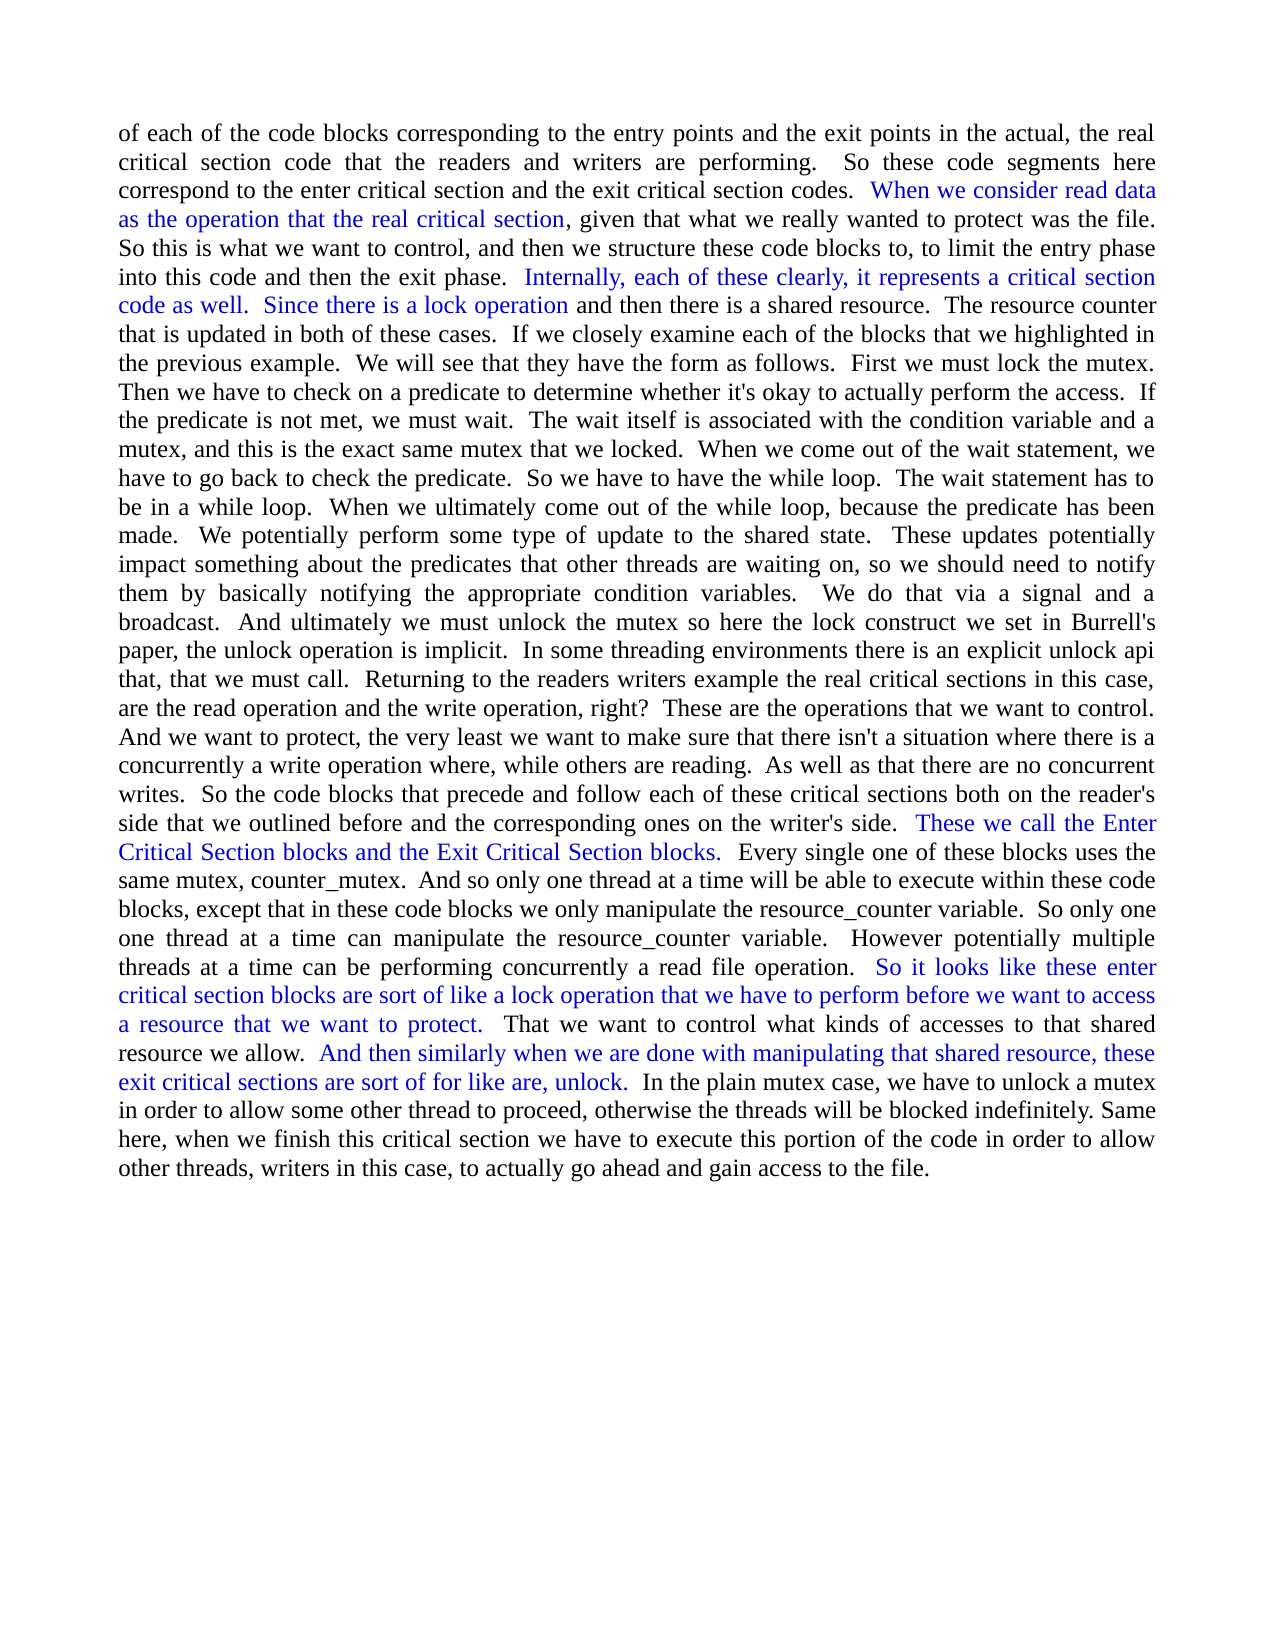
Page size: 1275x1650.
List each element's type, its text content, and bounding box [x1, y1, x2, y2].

text of each of the code blocks corresponding to the entry points and the exit points in the actual, the real critical section code that the readers and writers are performing. So these code segments here correspond to the enter critical section and the exit critical section codes. When we consider read data as the operation that the real critical section, given that what we really wanted to protect was the file. So this is what we want to control, and then we structure these code blocks to, to limit the entry phase into this code and then the exit phase. Internally, each of these clearly, it represents a critical section code as well. Since there is a lock operation and then there is a shared resource. The resource counter that is updated in both of these cases. If we closely examine each of the blocks that we highlighted in the previous example. We will see that they have the form as follows. First we must lock the mutex. Then we have to check on a predicate to determine whether it's okay to actually perform the access. If the predicate is not met, we must wait. The wait itself is associated with the condition variable and a mutex, and this is the exact same mutex that we locked. When we come out of the wait statement, we have to go back to check the predicate. So we have to have the while loop. The wait statement has to be in a while loop. When we ultimately come out of the while loop, because the predicate has been made. We potentially perform some type of update to the shared state. These updates potentially impact something about the predicates that other threads are waiting on, so we should need to notify them by basically notifying the appropriate condition variables. We do that via a signal and a broadcast. And ultimately we must unlock the mutex so here the lock construct we set in Burrell's paper, the unlock operation is implicit. In some threading environments there is an explicit unlock api that, that we must call. Returning to the readers writers example the real critical sections in this case, are the read operation and the write operation, right? These are the operations that we want to control. And we want to protect, the very least we want to make sure that there isn't a situation where there is a concurrently a write operation where, while others are reading. As well as that there are no concurrent writes. So the code blocks that precede and follow each of these critical sections both on the reader's side that we outlined before and the corresponding ones on the writer's side. These we call the Enter Critical Section blocks and the Exit Critical Section blocks. Every single one of these blocks uses the same mutex, counter_mutex. And so only one thread at a time will be able to execute within these code blocks, except that in these code blocks we only manipulate the resource_counter variable. So only one one thread at a time can manipulate the resource_counter variable. However potentially multiple threads at a time can be performing concurrently a read file operation. So it looks like these enter critical section blocks are sort of like a lock operation that we have to perform before we want to access a resource that we want to protect. That we want to control what kinds of accesses to that shared resource we allow. And then similarly when we are done with manipulating that shared resource, these exit critical sections are sort of for like are, unlock. In the plain mutex case, we have to unlock a mutex in order to allow some other thread to proceed, otherwise the threads will be blocked indefinitely. Same here, when we finish this critical section we have to execute this portion of the code in order to allow other threads, writers in this case, to actually go ahead and gain access to the file. [118, 118, 1157, 1182]
